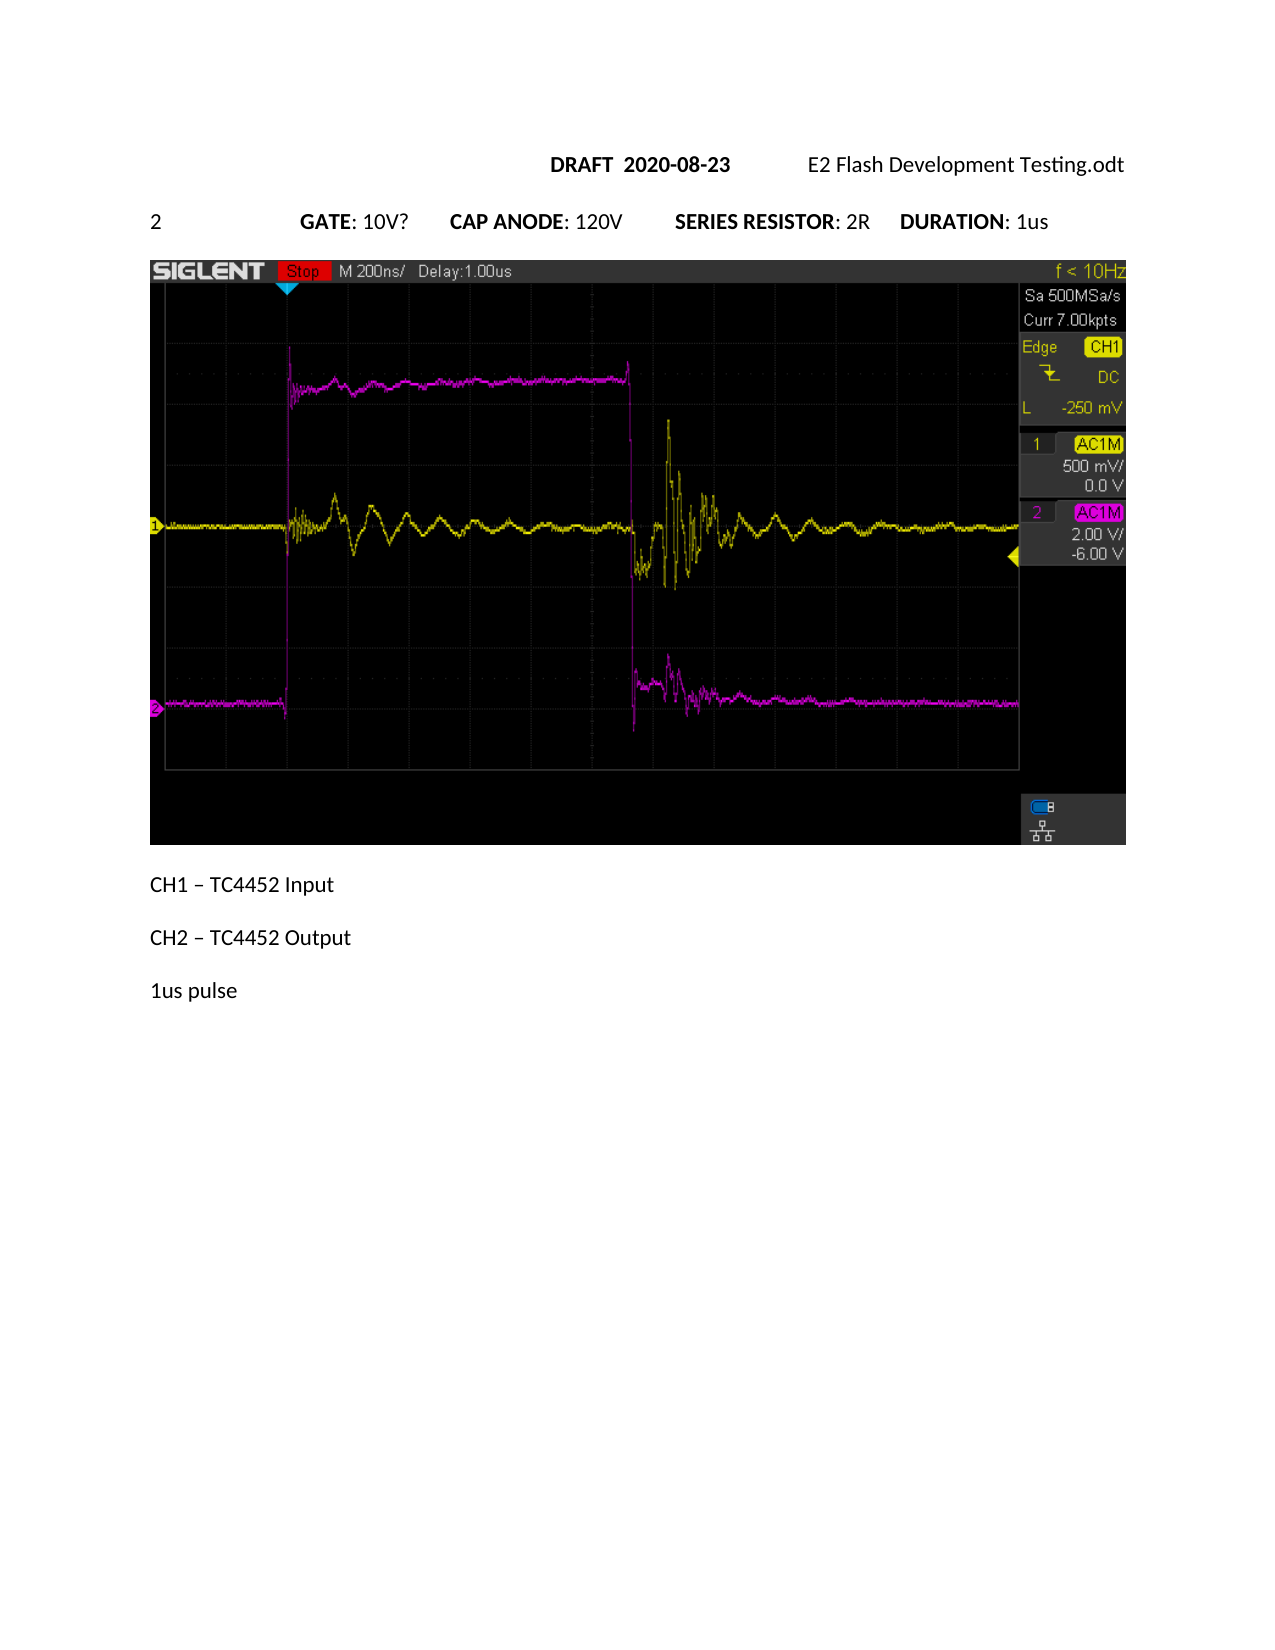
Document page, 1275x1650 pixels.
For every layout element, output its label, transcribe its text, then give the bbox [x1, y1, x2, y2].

text 2 GATE: 10V? CAP ANODE: 120V SERIES RESISTOR: 2R DURATION: 1us [150, 207, 1125, 236]
text CH1 – TC4452 Input [150, 870, 1125, 898]
text CH2 – TC4452 Output [150, 923, 1125, 951]
text 1us pulse [150, 976, 1125, 1004]
picture [150, 260, 1126, 845]
